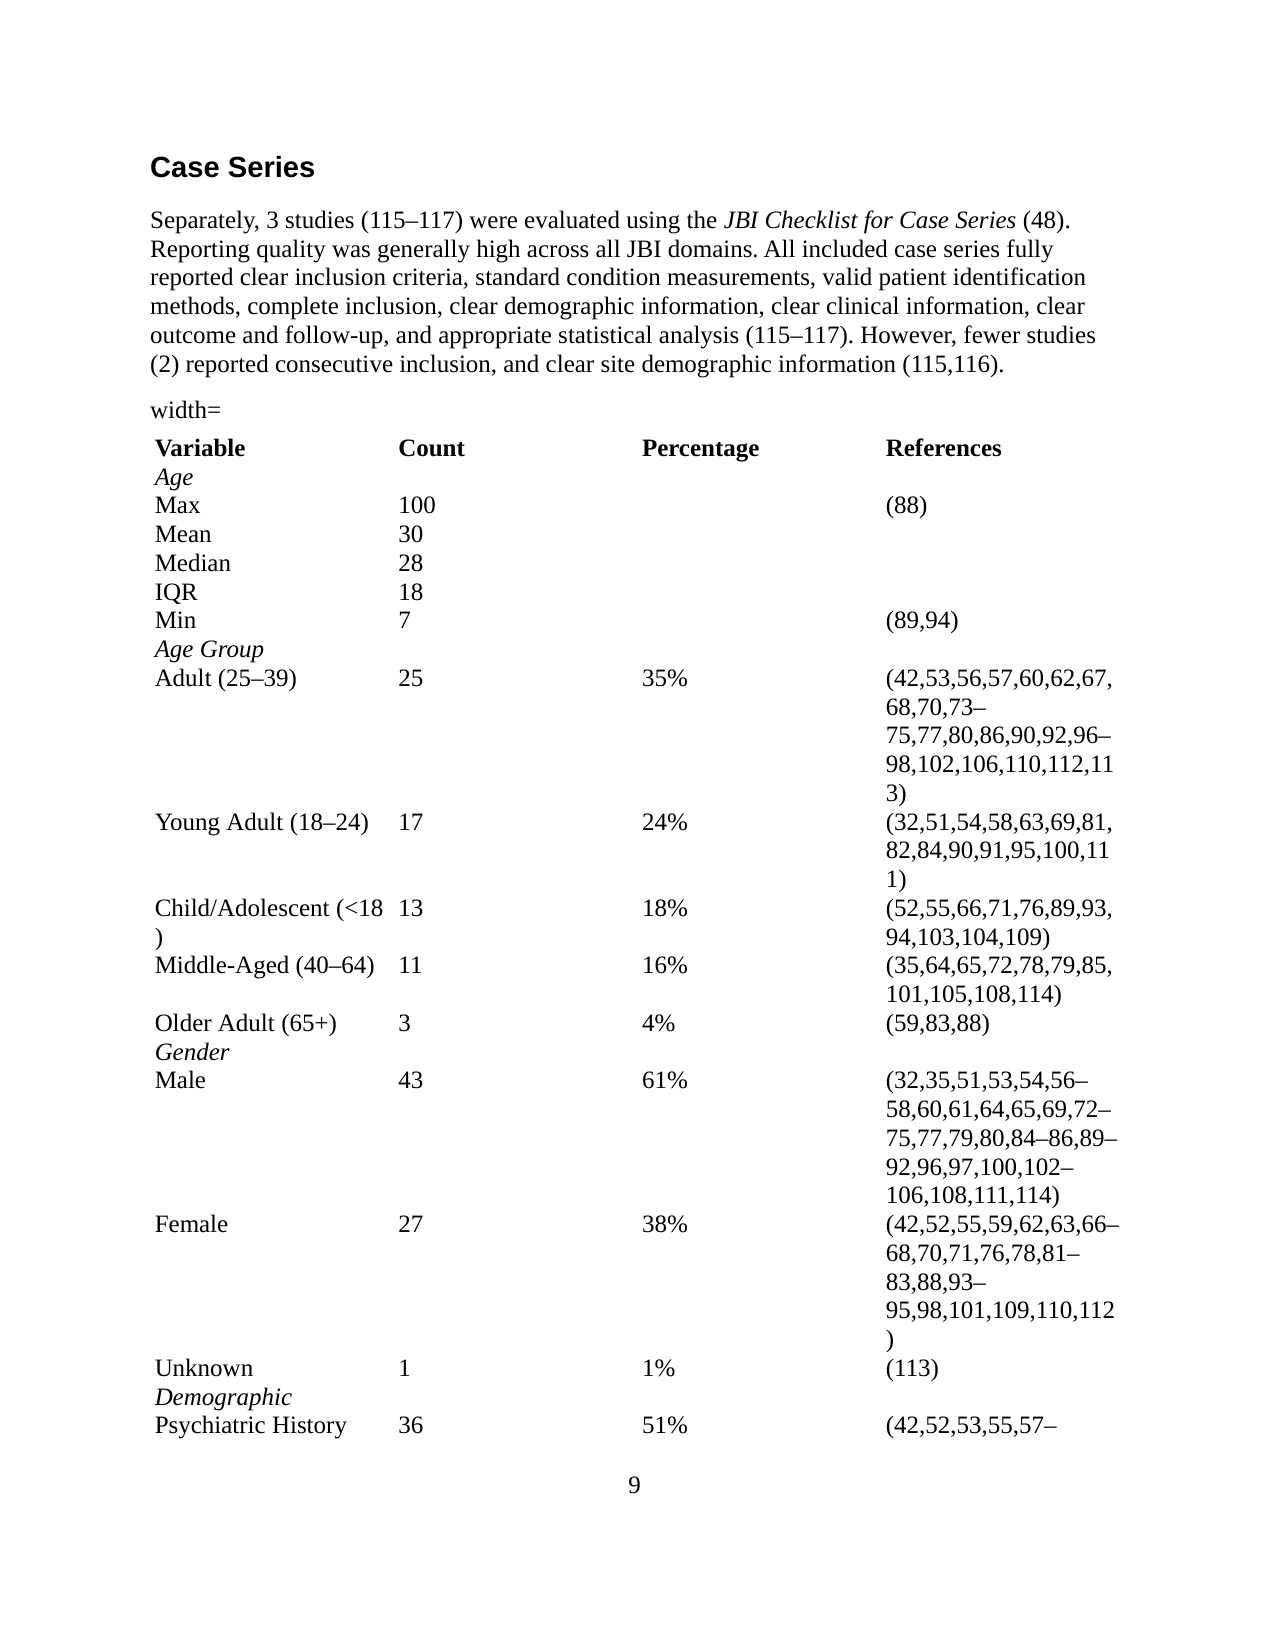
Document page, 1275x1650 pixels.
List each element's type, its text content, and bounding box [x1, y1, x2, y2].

table_cell 25 [394, 663, 637, 807]
table_cell 27 [394, 1209, 637, 1353]
table_cell 61% [638, 1066, 881, 1209]
table_cell Median [150, 548, 394, 577]
table_cell 30 [394, 519, 637, 548]
table_cell Psychiatric History [150, 1411, 394, 1439]
table_cell 13 [394, 893, 637, 951]
table_cell Adult (25–39) [150, 663, 394, 807]
table_cell 36 [394, 1411, 637, 1439]
table_cell 38% [638, 1209, 881, 1353]
table_cell 4% [638, 1008, 881, 1037]
table_cell Young Adult (18–24) [150, 807, 394, 893]
table_cell (52,55,66,71,76,89,93,94,103,104,109) [881, 893, 1125, 951]
subtitle Case Series [150, 150, 1125, 183]
table_cell (42,53,56,57,60,62,67,68,70,73–75,77,80,86,90,92,96–98,102,106,110,112,113) [881, 663, 1125, 807]
table_cell Demographic [150, 1382, 1125, 1411]
table_cell Min [150, 606, 394, 634]
table_cell 24% [638, 807, 881, 893]
table_cell 18 [394, 577, 637, 606]
table_cell [638, 577, 881, 606]
table_cell [638, 519, 881, 548]
table_cell Gender [150, 1037, 1125, 1066]
table_header Variable [150, 433, 394, 462]
table_cell Age Group [150, 634, 1125, 663]
table_header References [881, 433, 1125, 462]
table_cell 3 [394, 1008, 637, 1037]
table_header Count [394, 433, 637, 462]
table_cell 28 [394, 548, 637, 577]
text Separately, 3 studies (115–117) were evaluated using the JBI Checklist for Case Series (48). Reporting quality was generally high across all JBI domains. All included case series fully reported clear inclusion criteria, standard condition measurements, valid patient identification methods, complete inclusion, clear demographic information, clear clinical information, clear outcome and follow-up, and appropriate statistical analysis (115–117). However, fewer studies (2) reported consecutive inclusion, and clear site demographic information (115,116). [150, 205, 1125, 377]
table_cell Middle-Aged (40–64) [150, 951, 394, 1008]
table_cell Unknown [150, 1353, 394, 1382]
table_cell (35,64,65,72,78,79,85,101,105,108,114) [881, 951, 1125, 1008]
table_cell [638, 548, 881, 577]
table_cell Female [150, 1209, 394, 1353]
table_cell (42,52,53,55,57– [881, 1411, 1125, 1439]
table_cell (32,35,51,53,54,56–58,60,61,64,65,69,72–75,77,79,80,84–86,89–92,96,97,100,102–106,108,111,114) [881, 1066, 1125, 1209]
text width= [150, 395, 1125, 424]
table_cell (113) [881, 1353, 1125, 1382]
table_cell 43 [394, 1066, 637, 1209]
table_cell 51% [638, 1411, 881, 1439]
table_cell 16% [638, 951, 881, 1008]
table_header Percentage [638, 433, 881, 462]
table_cell (42,52,55,59,62,63,66–68,70,71,76,78,81–83,88,93–95,98,101,109,110,112) [881, 1209, 1125, 1353]
table_cell 1 [394, 1353, 637, 1382]
table_cell 1% [638, 1353, 881, 1382]
table_cell 11 [394, 951, 637, 1008]
table_cell Child/Adolescent (<18) [150, 893, 394, 951]
table_cell (89,94) [881, 606, 1125, 634]
table_cell Mean [150, 519, 394, 548]
table_cell 18% [638, 893, 881, 951]
table_cell [881, 519, 1125, 548]
table_cell Male [150, 1066, 394, 1209]
table_cell 35% [638, 663, 881, 807]
table_cell Max [150, 491, 394, 519]
table_cell [881, 548, 1125, 577]
table_cell Older Adult (65+) [150, 1008, 394, 1037]
table_cell (88) [881, 491, 1125, 519]
table_cell 7 [394, 606, 637, 634]
table_cell (59,83,88) [881, 1008, 1125, 1037]
table_cell [638, 491, 881, 519]
table_cell [638, 606, 881, 634]
table_cell (32,51,54,58,63,69,81,82,84,90,91,95,100,111) [881, 807, 1125, 893]
table_cell 17 [394, 807, 637, 893]
table_cell 100 [394, 491, 637, 519]
table_cell [881, 577, 1125, 606]
table_cell IQR [150, 577, 394, 606]
table_cell Age [150, 462, 1125, 491]
